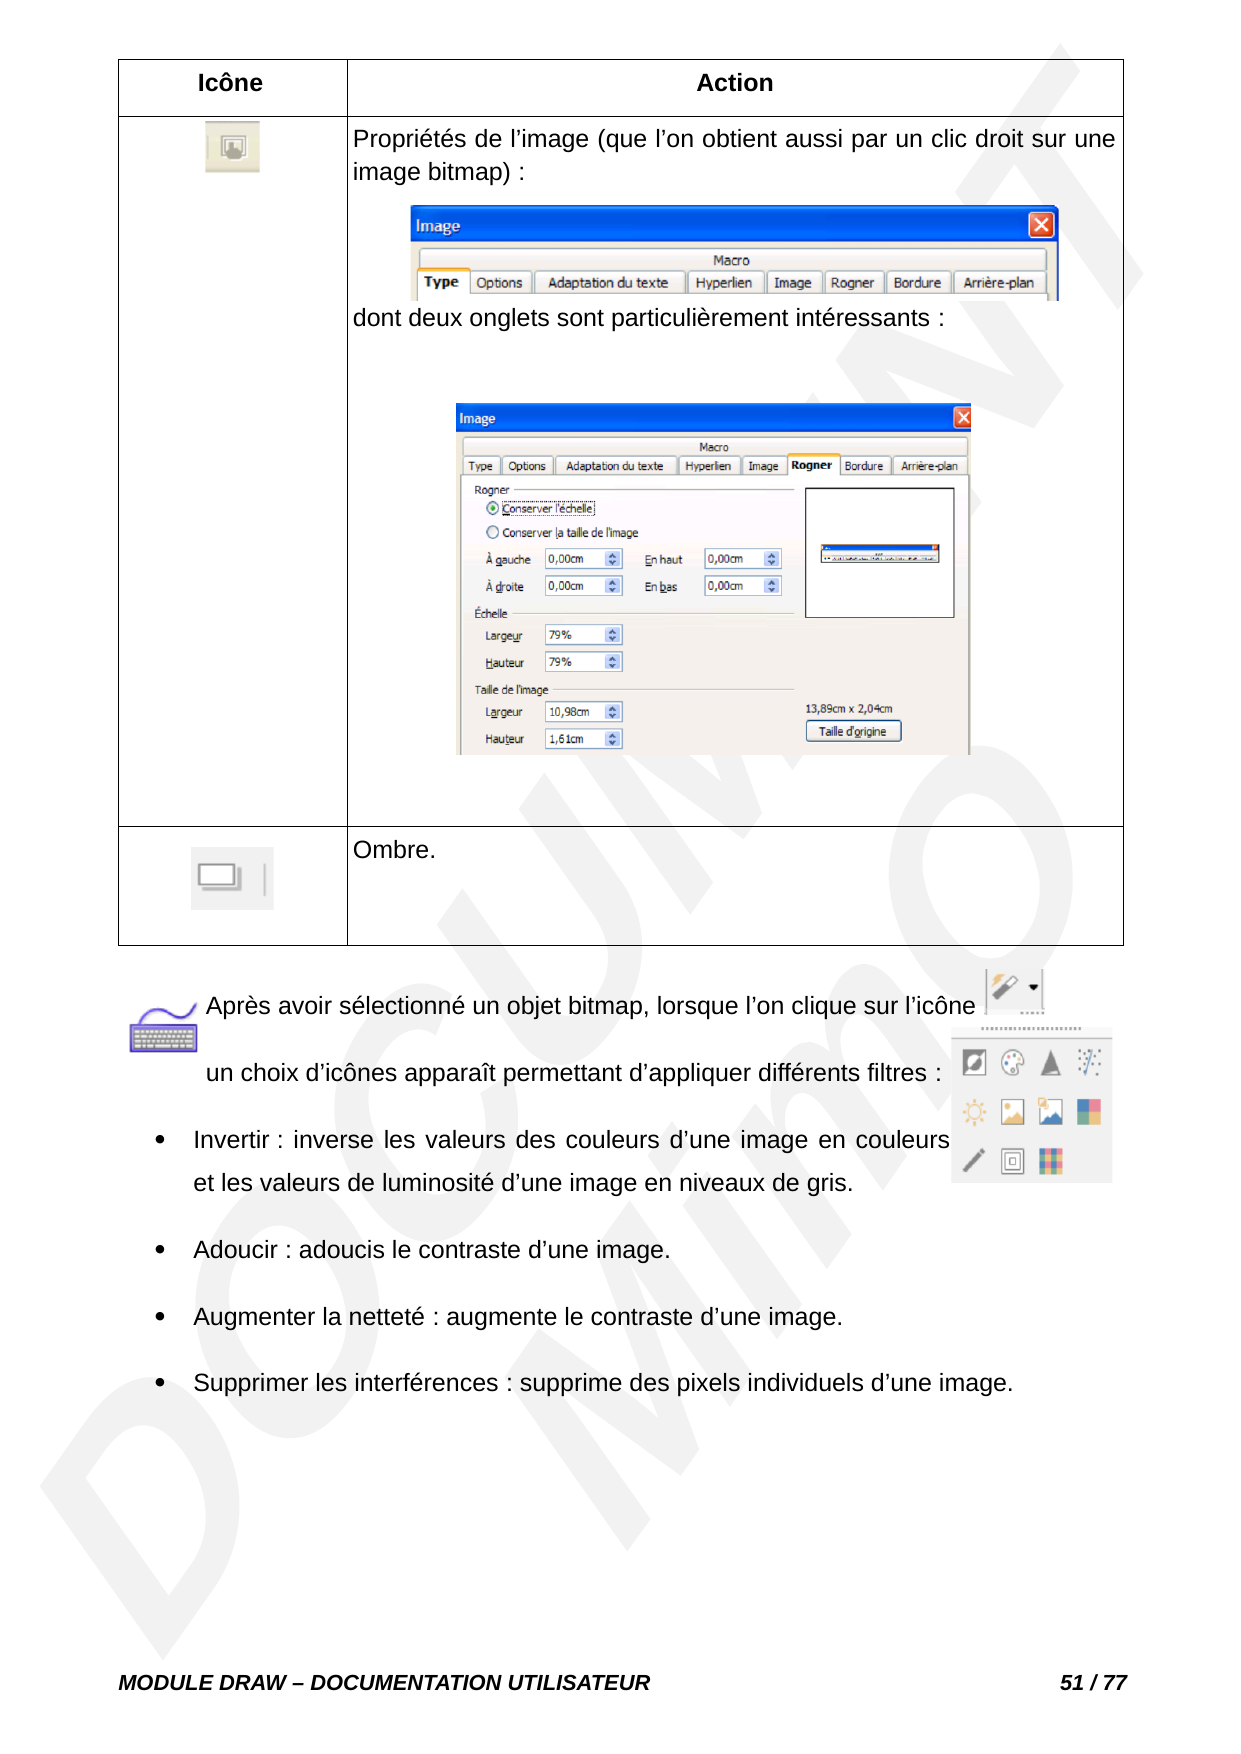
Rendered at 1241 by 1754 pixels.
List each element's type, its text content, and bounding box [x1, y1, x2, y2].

list Adoucir : adoucis le contraste d’une image. [156, 1234, 1122, 1263]
picture [951, 1027, 1113, 1183]
picture [456, 403, 971, 755]
table_cell Ombre. [348, 827, 1123, 945]
text Après avoir sélectionné un objet bitmap, lorsque l’on clique sur l’icône [118, 969, 1122, 1020]
table_header Action [348, 60, 1123, 116]
table_header Icône [119, 60, 347, 116]
table_cell Propriétés de l’image (que l’on obtient aussi par un clic droit sur une image bitmap) : dont deux onglets sont particulièrement intéressants : [348, 117, 1123, 826]
list Supprimer les interférences : supprime des pixels individuels d’une image. [156, 1368, 1122, 1397]
table_cell [119, 827, 347, 945]
picture [191, 847, 274, 910]
list Augmenter la netteté : augmente le contraste d’une image. [156, 1301, 1122, 1330]
picture [125, 991, 200, 1066]
list Invertir : inverse les valeurs des couleurs d’une image en couleurs et les valeurs de luminosité d’une image en niveaux de gris. [156, 1124, 1122, 1197]
text un choix d’icônes apparaît permettant d’appliquer différents filtres : [118, 1058, 951, 1087]
picture [984, 969, 1045, 1015]
picture [205, 121, 260, 173]
table_cell [119, 117, 347, 826]
picture [410, 205, 1059, 301]
